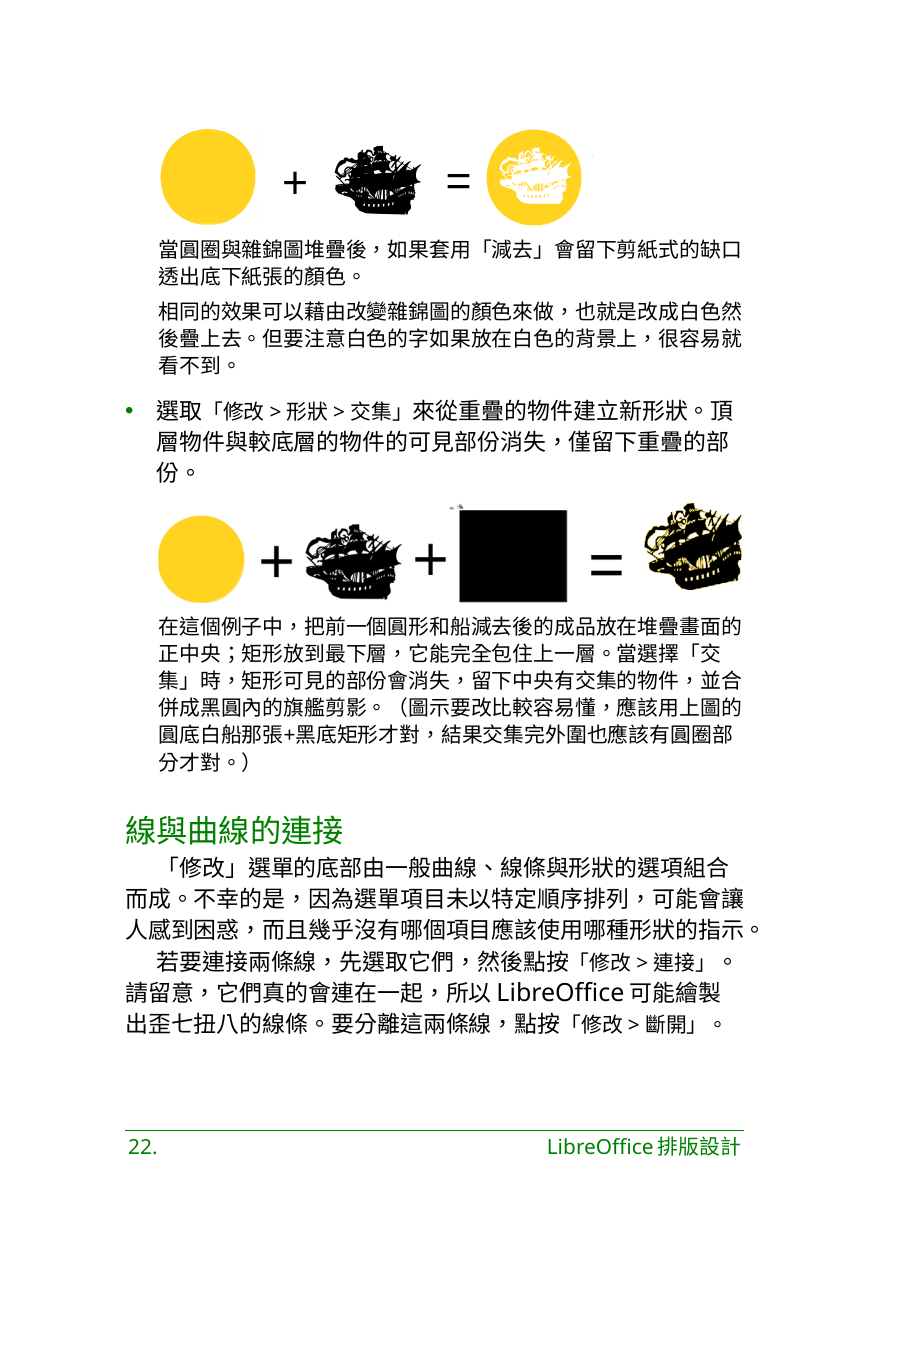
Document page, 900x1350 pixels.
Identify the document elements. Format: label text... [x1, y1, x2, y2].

table_cell 當圓圈與雜錦圖堆疊後，如果套用「減去」會留下剪紙式的缺口透出底下紙張的顏色。 相同的效果可以藉由改變雜錦圖的顏色來做，也就是改成白色然後疊上去。但要注意白色的字如果放在白色的背景上，很容易就看不到。 [158, 228, 744, 379]
text 「修改」選單的底部由一般曲線、線條與形狀的選項組合而成。不幸的是，因為選單項目未以特定順序排列，可能會讓人感到困惑，而且幾乎沒有哪個項目應該使用哪種形狀的指示。 [125, 851, 744, 945]
table_header [158, 125, 744, 227]
list 選取「修改 > 形狀 > 交集」來從重疊的物件建立新形狀。頂層物件與較底層的物件的可見部份消失，僅留下重疊的部份。 [125, 394, 744, 488]
picture [158, 503, 742, 603]
text 若要連接兩條線，先選取它們，然後點按「修改 > 連接」。請留意，它們真的會連在一起，所以LibreOffice可能繪製出歪七扭八的線條。要分離這兩條線，點按「修改 > 斷開」。 [125, 945, 744, 1039]
subtitle 線與曲線的連接 [125, 806, 744, 851]
picture [158, 125, 602, 226]
table_cell 在這個例子中，把前一個圓形和船減去後的成品放在堆疊畫面的正中央；矩形放到最下層，它能完全包住上一層。當選擇「交集」時，矩形可見的部份會消失，留下中央有交集的物件，並合併成黑圓內的旗艦剪影。（圖示要改比較容易懂，應該用上圖的圓底白船那張+黑底矩形才對，結果交集完外圍也應該有圓圈部分才對。） [158, 605, 744, 775]
